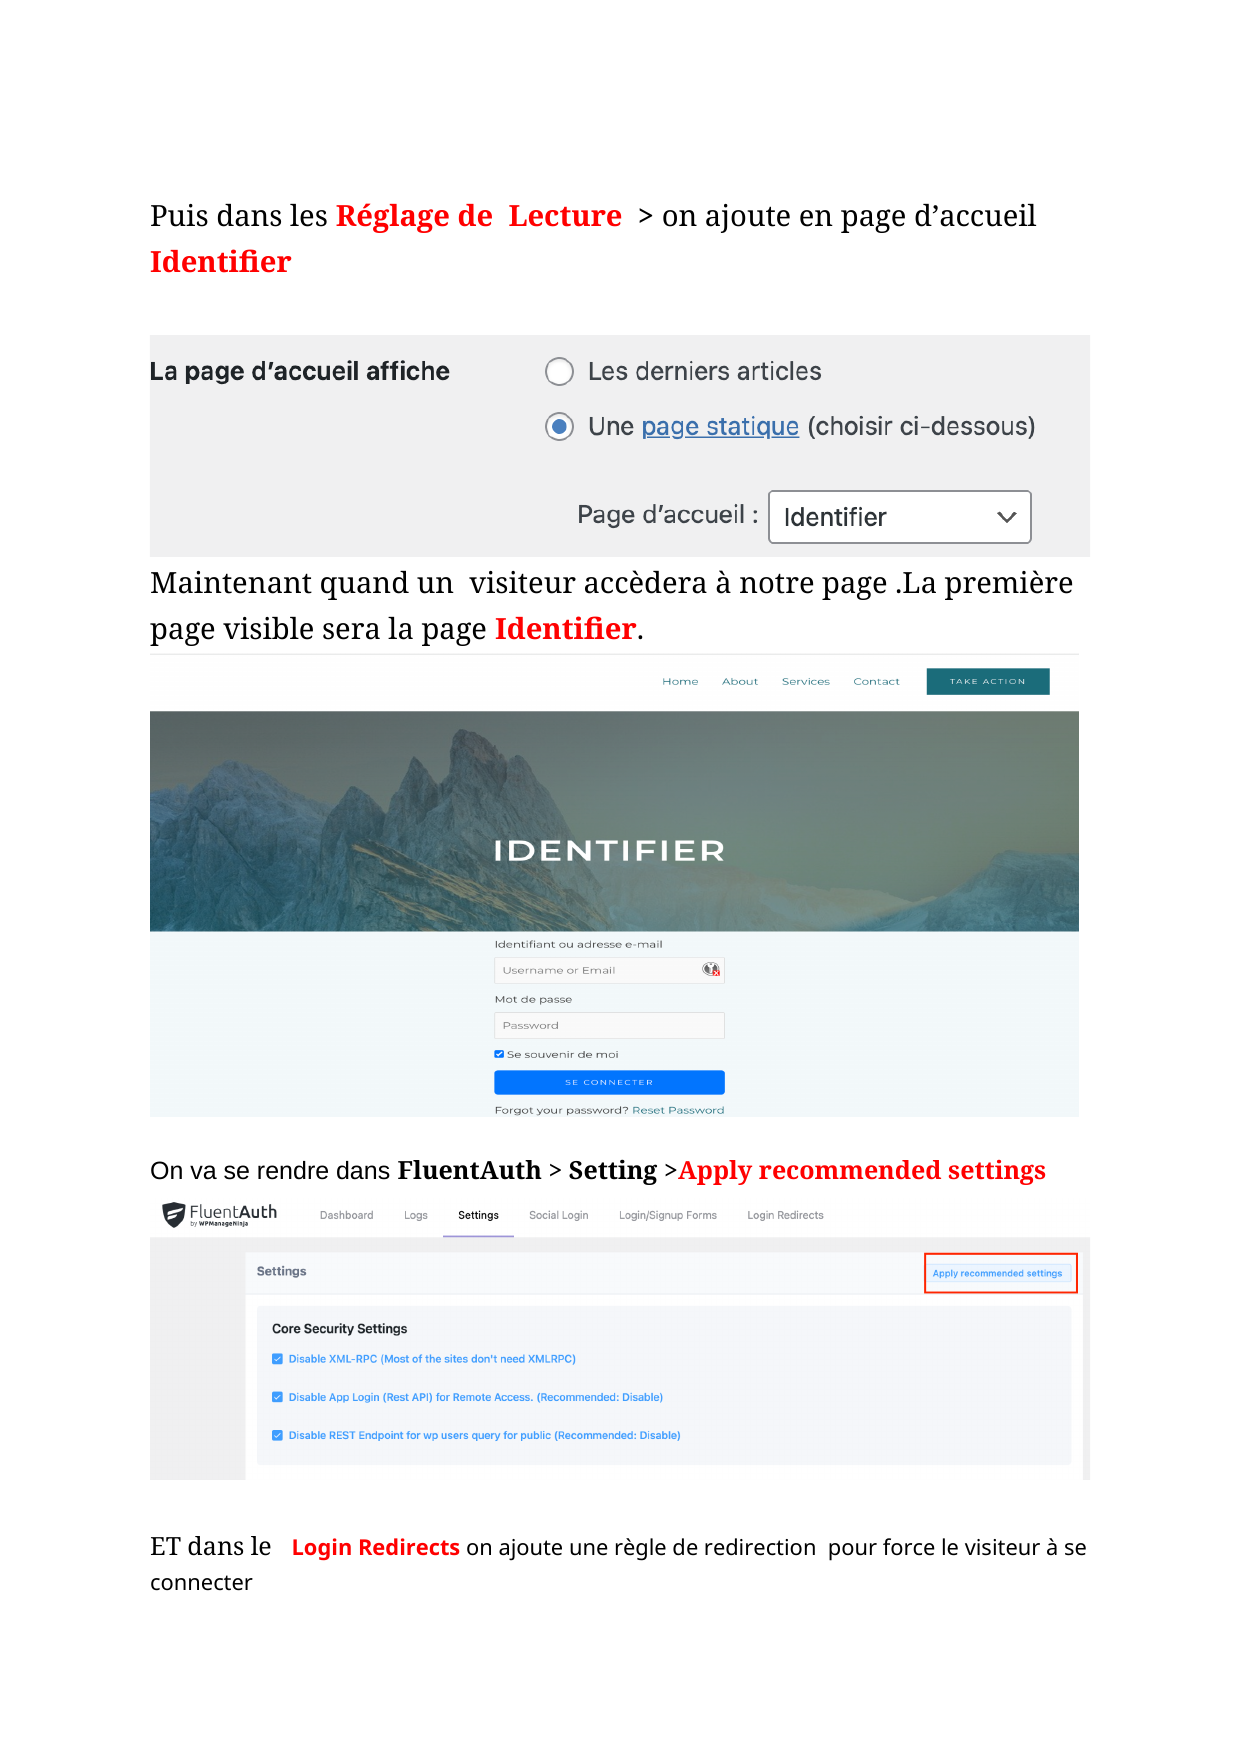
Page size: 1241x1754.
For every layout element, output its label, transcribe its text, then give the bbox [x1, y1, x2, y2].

text Maintenant quand un visiteur accèdera à notre page .La première page visible sera la page Identifier. [150, 557, 1090, 648]
text ET dans le Login Redirects on ajoute une règle de redirection pour force le visiteur à se connecter [150, 1529, 1090, 1597]
picture [149, 335, 1091, 557]
picture [150, 1198, 1091, 1480]
text On va se rendre dans FluentAuth > Setting >Apply recommended settings [150, 1153, 1090, 1187]
picture [150, 653, 1079, 1117]
text Puis dans les Réglage de Lecture > on ajoute en page d’accueil Identifier [150, 196, 1090, 281]
